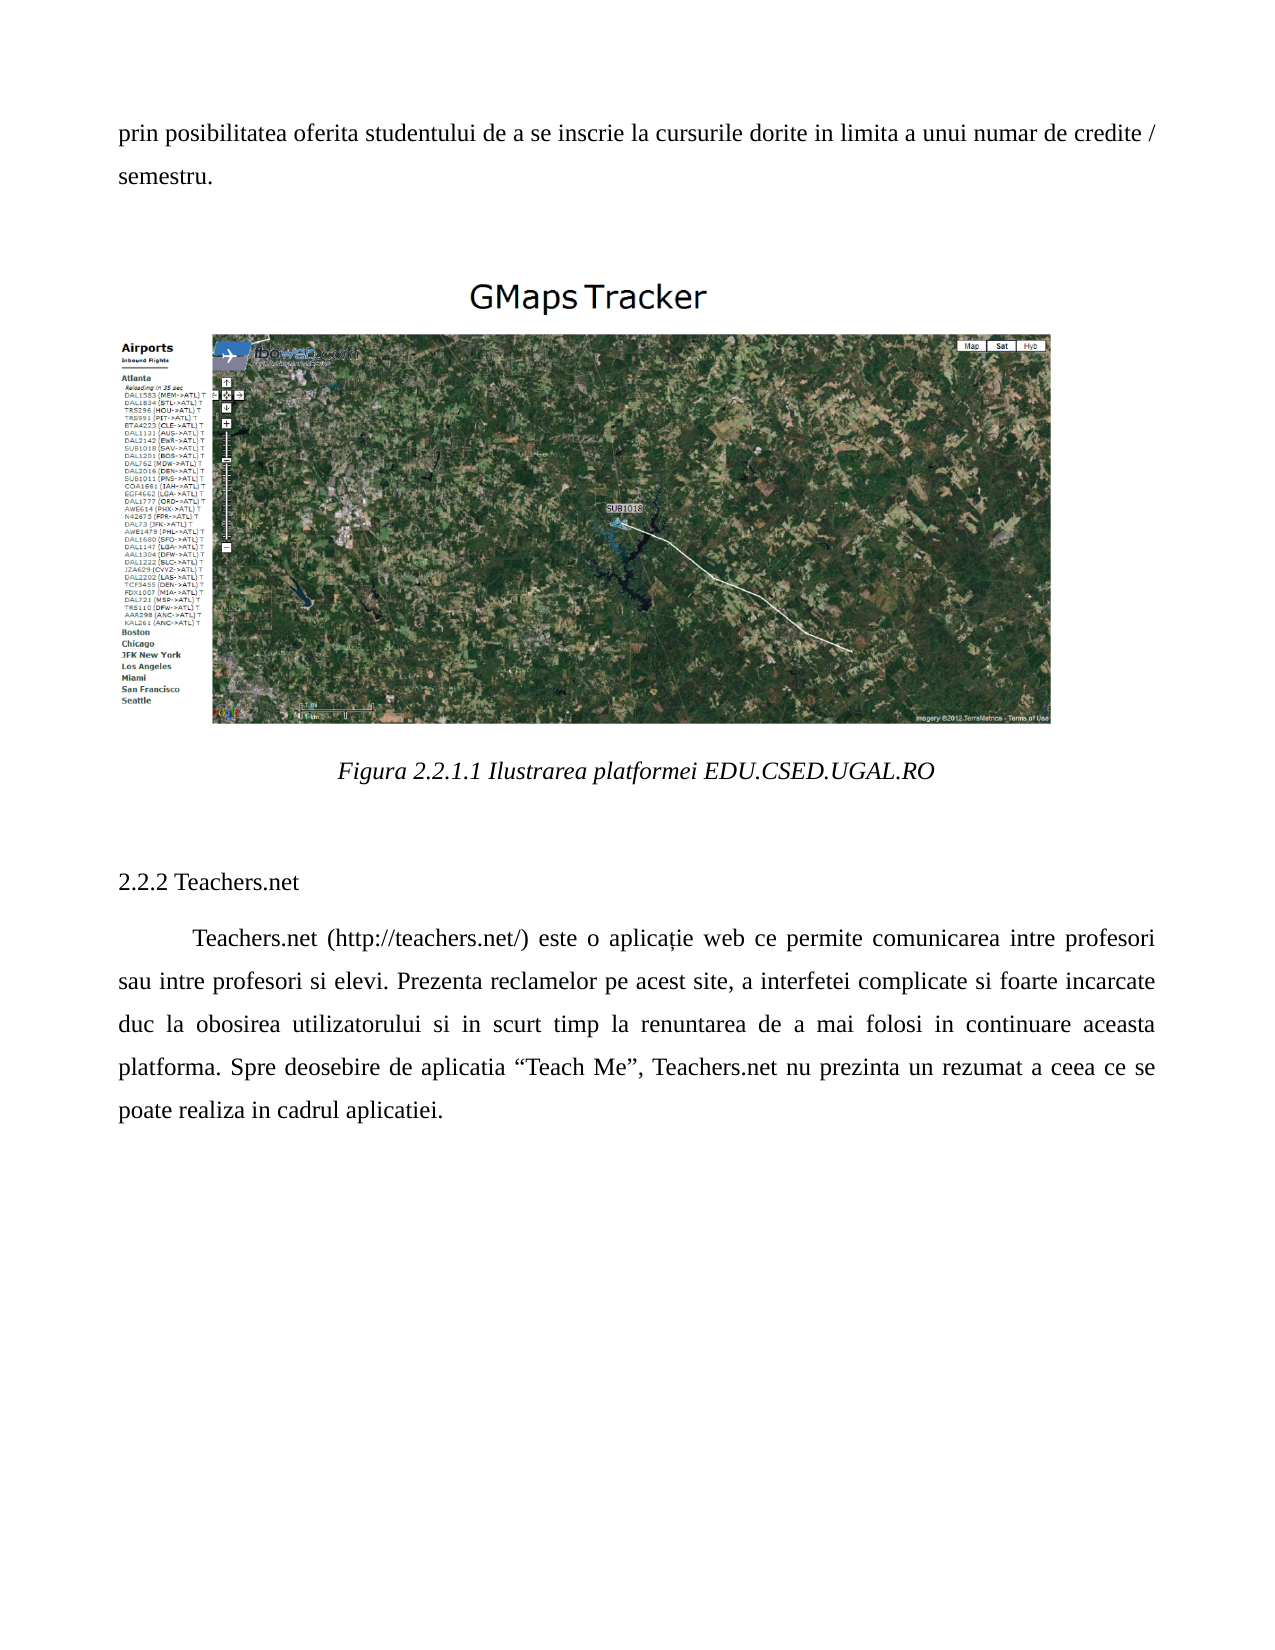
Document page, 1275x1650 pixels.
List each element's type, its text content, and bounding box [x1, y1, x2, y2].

text Figura 2.2.1.1 Ilustrarea platformei EDU.CSED.UGAL.RO [118, 756, 1157, 784]
picture [118, 272, 1056, 729]
text 2.2.2 Teachers.net [118, 867, 1157, 896]
text prin posibilitatea oferita studentului de a se inscrie la cursurile dorite in limita a unui numar de credite / semestru. [118, 118, 1157, 190]
text Teachers.net (http://teachers.net/) este o aplicație web ce permite comunicarea intre profesori sau intre profesori si elevi. Prezenta reclamelor pe acest site, a interfetei complicate si foarte incarcate duc la obosirea utilizatorului si in scurt timp la renuntarea de a mai folosi in continuare aceasta platforma. Spre deosebire de aplicatia “Teach Me”, Teachers.net nu prezinta un rezumat a ceea ce se poate realiza in cadrul aplicatiei. [118, 923, 1157, 1124]
